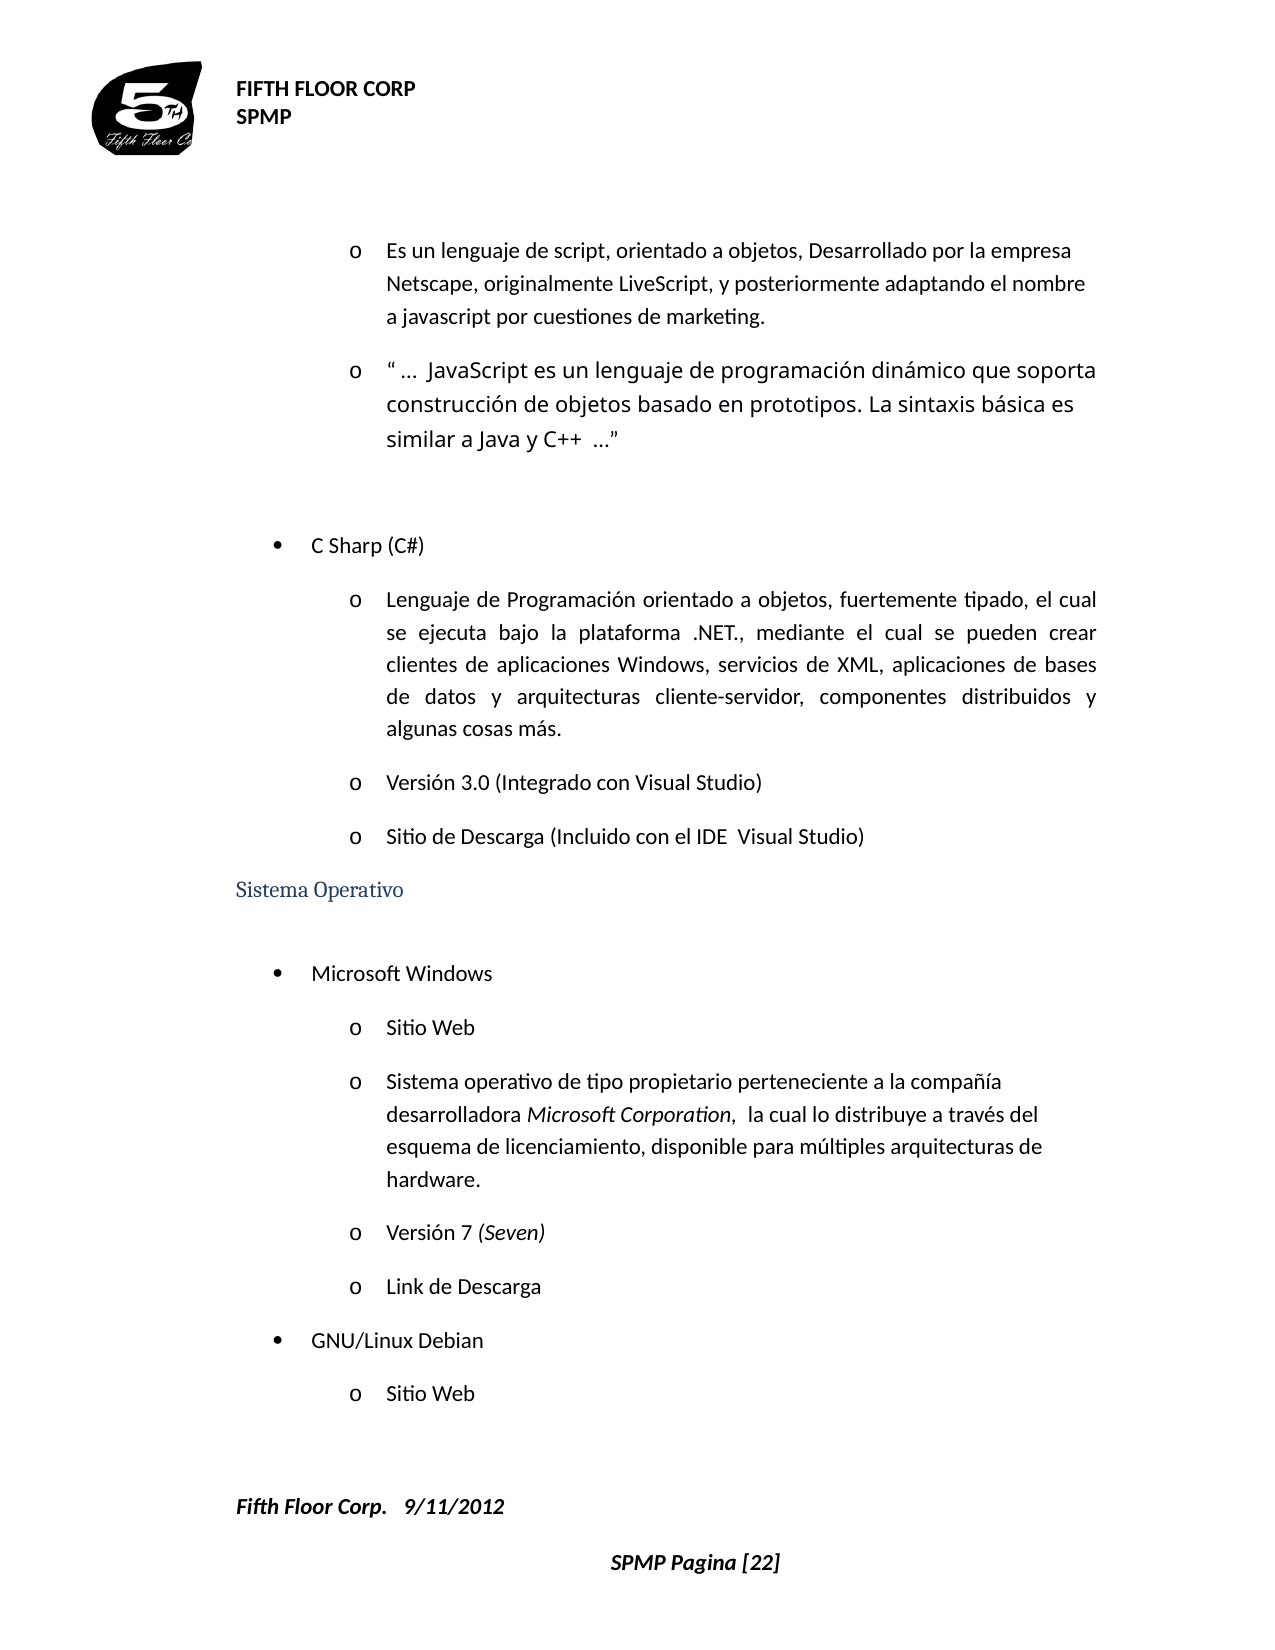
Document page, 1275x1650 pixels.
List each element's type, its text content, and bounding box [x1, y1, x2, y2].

list Lenguaje de Programación orientado a objetos, fuertemente tipado, el cual se ejecuta bajo la plataforma .NET., mediante el cual se pueden crear clientes de aplicaciones Windows, servicios de XML, aplicaciones de bases de datos y arquitecturas cliente-servidor, componentes distribuidos y algunas cosas más. [349, 585, 1098, 743]
list C Sharp (C#) [274, 532, 1098, 560]
list “ … JavaScript es un lenguaje de programación dinámico que soporta construcción de objetos basado en prototipos. La sintaxis básica es similar a Java y C++ …” [349, 355, 1098, 453]
list Versión 3.0 (Integrado con Visual Studio) [349, 768, 1098, 797]
list Sitio Web [349, 1013, 1098, 1042]
list Versión 7 (Seven) [349, 1218, 1098, 1247]
list Microsoft Windows [274, 959, 1098, 988]
list Sitio de Descarga (Incluido con el IDE Visual Studio) [349, 822, 1098, 851]
list Sitio Web [349, 1379, 1098, 1409]
subtitle Sistema Operativo [236, 876, 1098, 903]
list Link de Descarga [349, 1272, 1098, 1301]
list Sistema operativo de tipo propietario perteneciente a la compañía desarrolladora Microsoft Corporation, la cual lo distribuye a través del esquema de licenciamiento, disponible para múltiples arquitecturas de hardware. [349, 1067, 1098, 1193]
list Es un lenguaje de script, orientado a objetos, Desarrollado por la empresa Netscape, originalmente LiveScript, y posteriormente adaptando el nombre a javascript por cuestiones de marketing. [349, 236, 1098, 330]
list GNU/Linux Debian [274, 1326, 1098, 1354]
